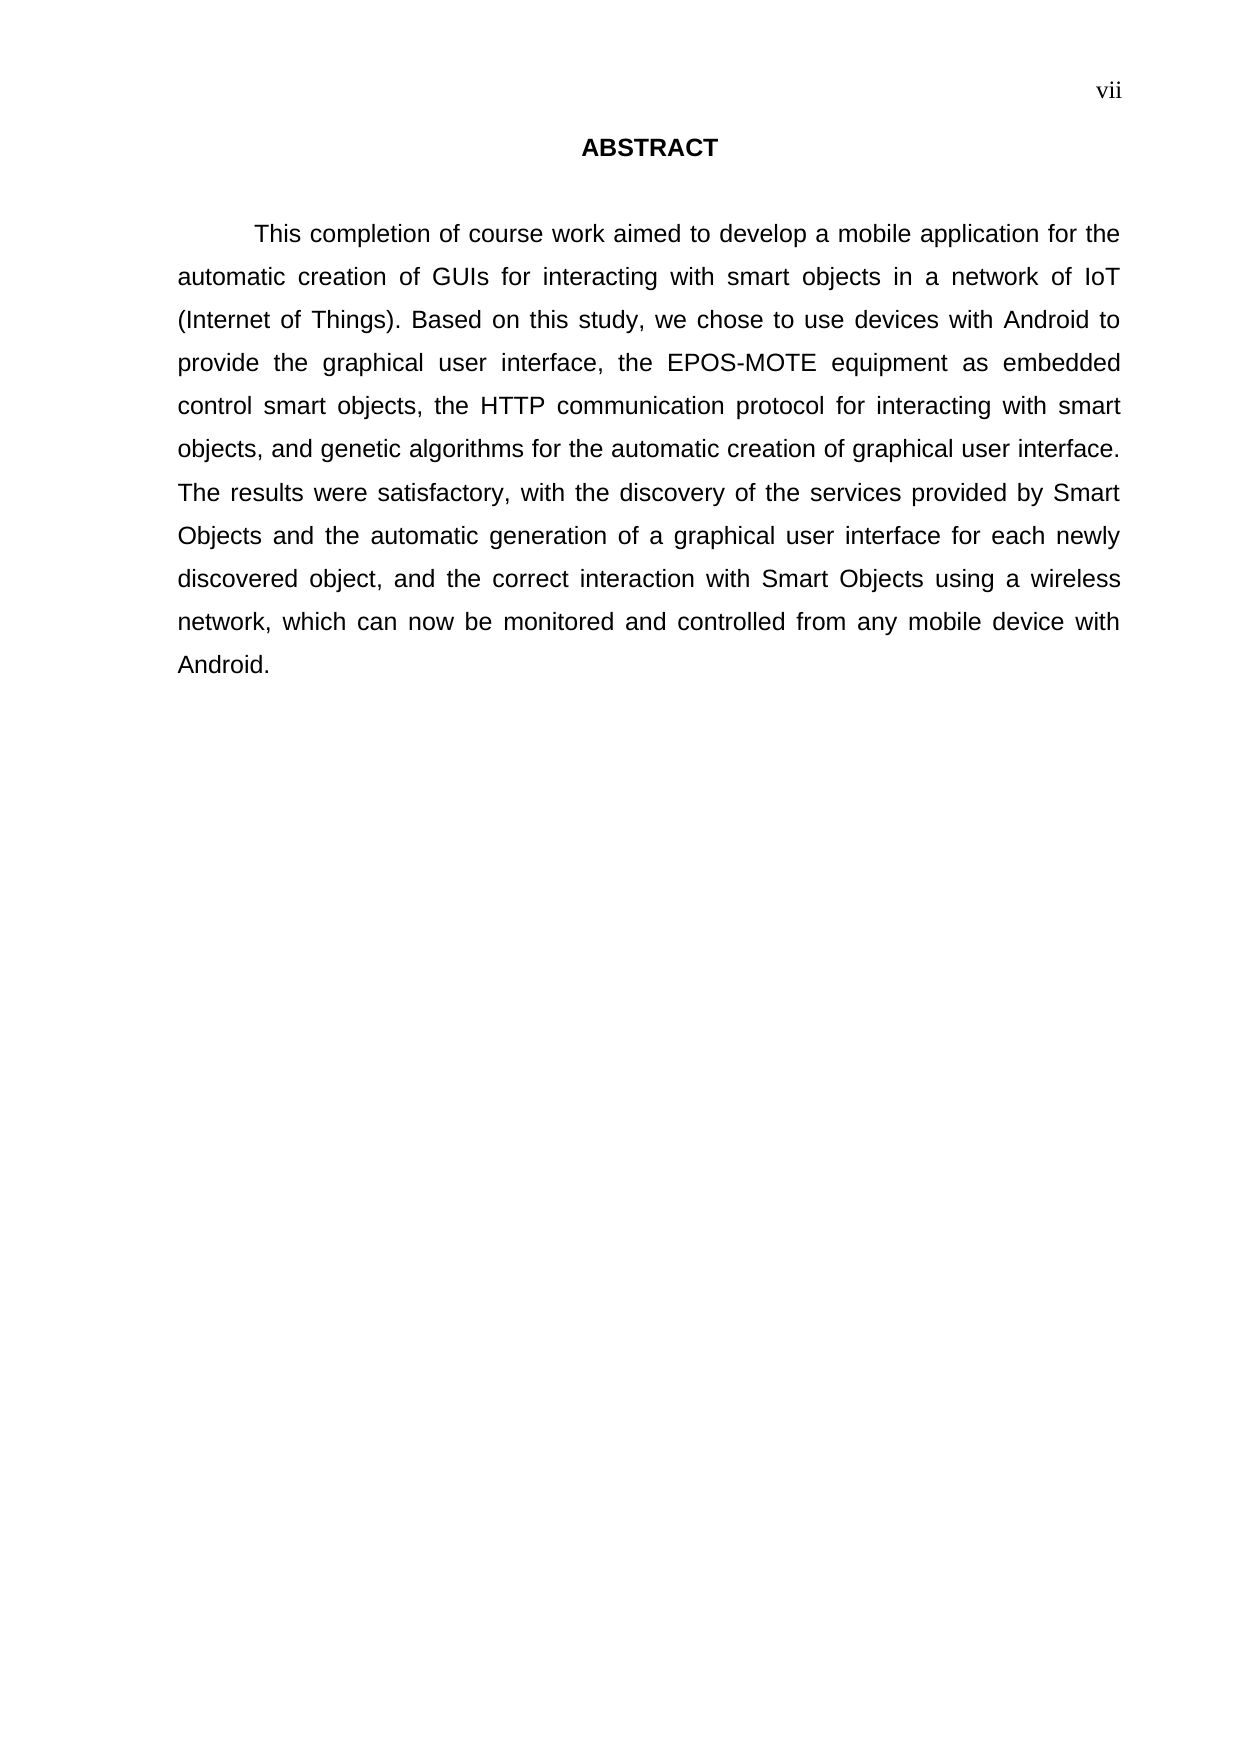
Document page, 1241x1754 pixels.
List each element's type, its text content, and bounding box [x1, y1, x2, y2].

text ABSTRACT [177, 132, 1122, 161]
text This completion of course work aimed to develop a mobile application for the automatic creation of GUIs for interacting with smart objects in a network of IoT (Internet of Things). Based on this study, we chose to use devices with Android to provide the graphical user interface, the EPOS-MOTE equipment as embedded control smart objects, the HTTP communication protocol for interacting with smart objects, and genetic algorithms for the automatic creation of graphical user interface. The results were satisfactory, with the discovery of the services provided by Smart Objects and the automatic generation of a graphical user interface for each newly discovered object, and the correct interaction with Smart Objects using a wireless network, which can now be monitored and controlled from any mobile device with Android. [177, 219, 1122, 679]
